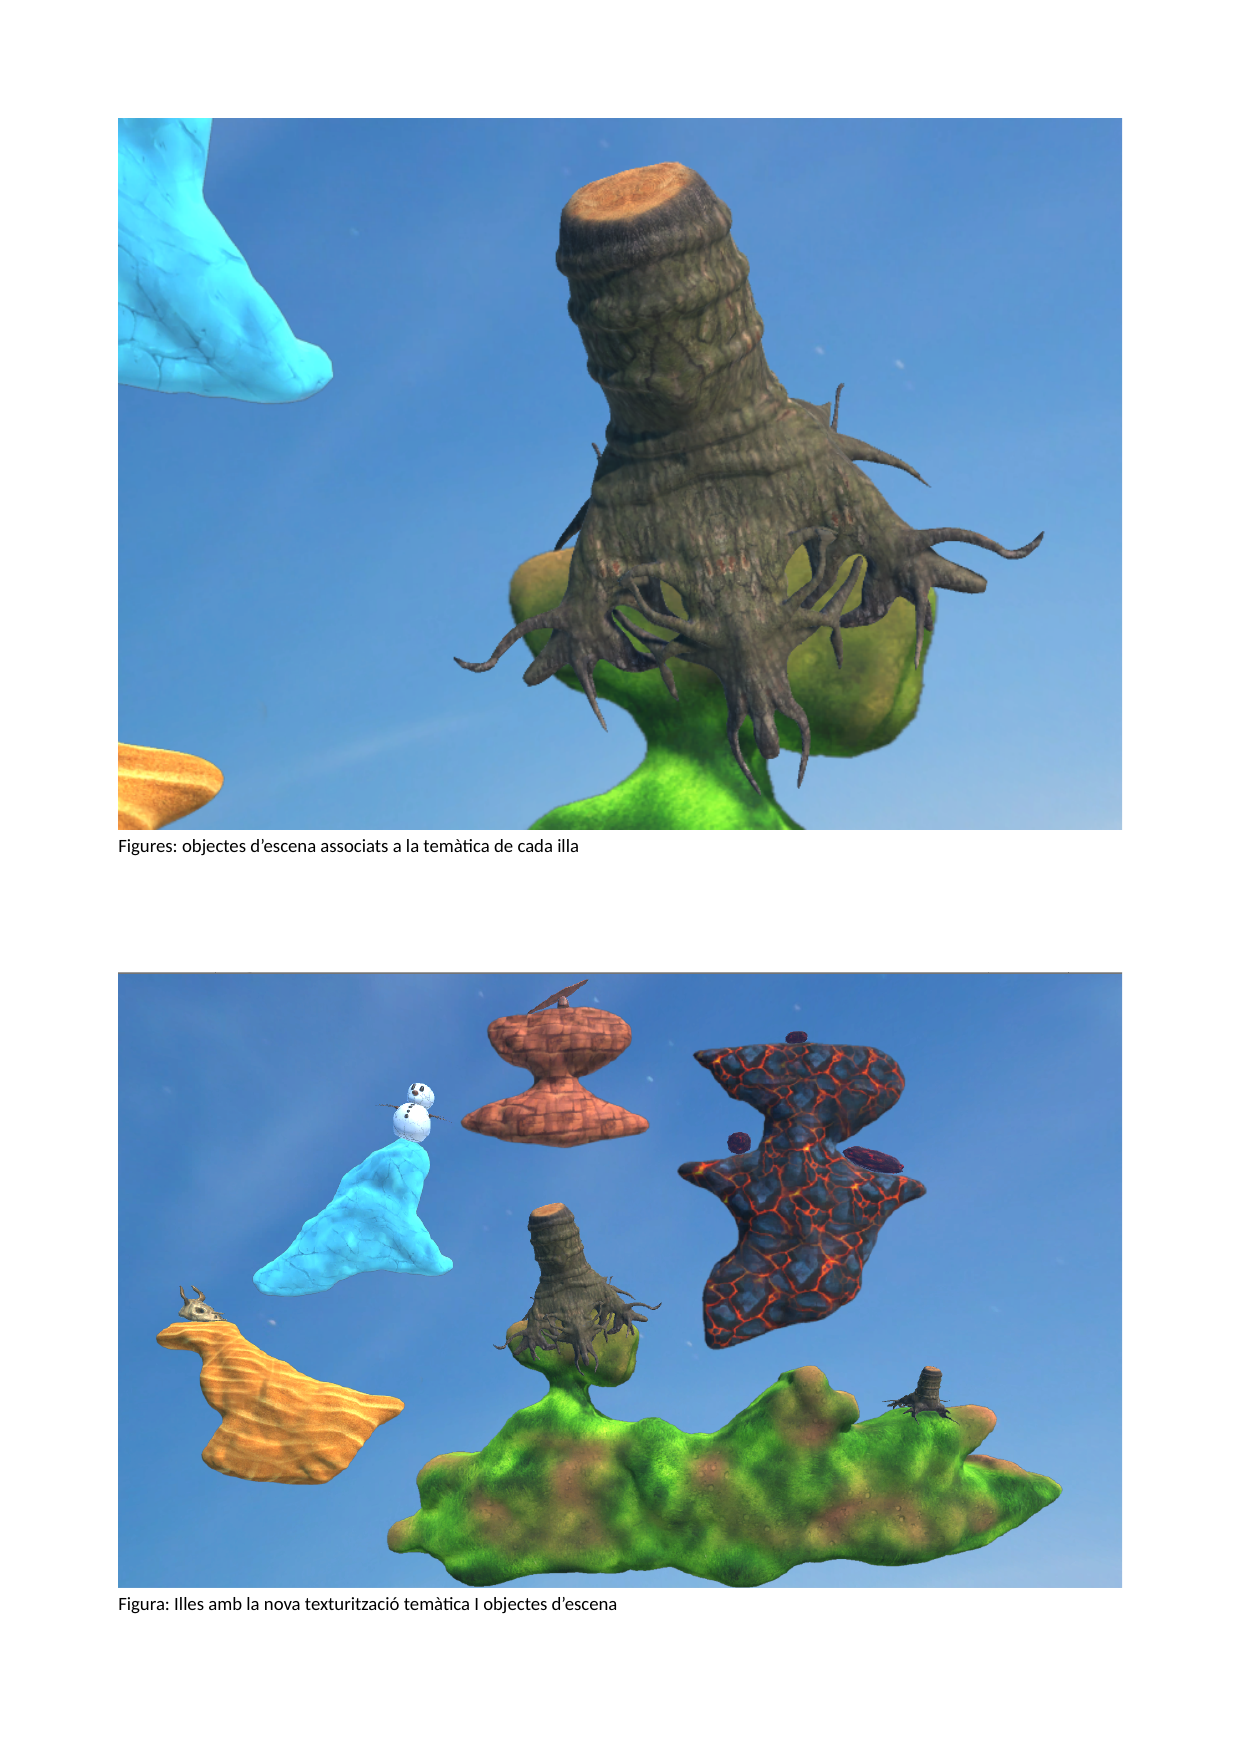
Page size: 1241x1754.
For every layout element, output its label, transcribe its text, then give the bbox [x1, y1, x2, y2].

picture [118, 972, 1123, 1588]
picture [118, 118, 1123, 830]
text Figura: Illes amb la nova texturització temàtica I objectes d’escena [118, 1588, 1122, 1615]
text Figures: objectes d’escena associats a la temàtica de cada illa [118, 830, 1122, 857]
